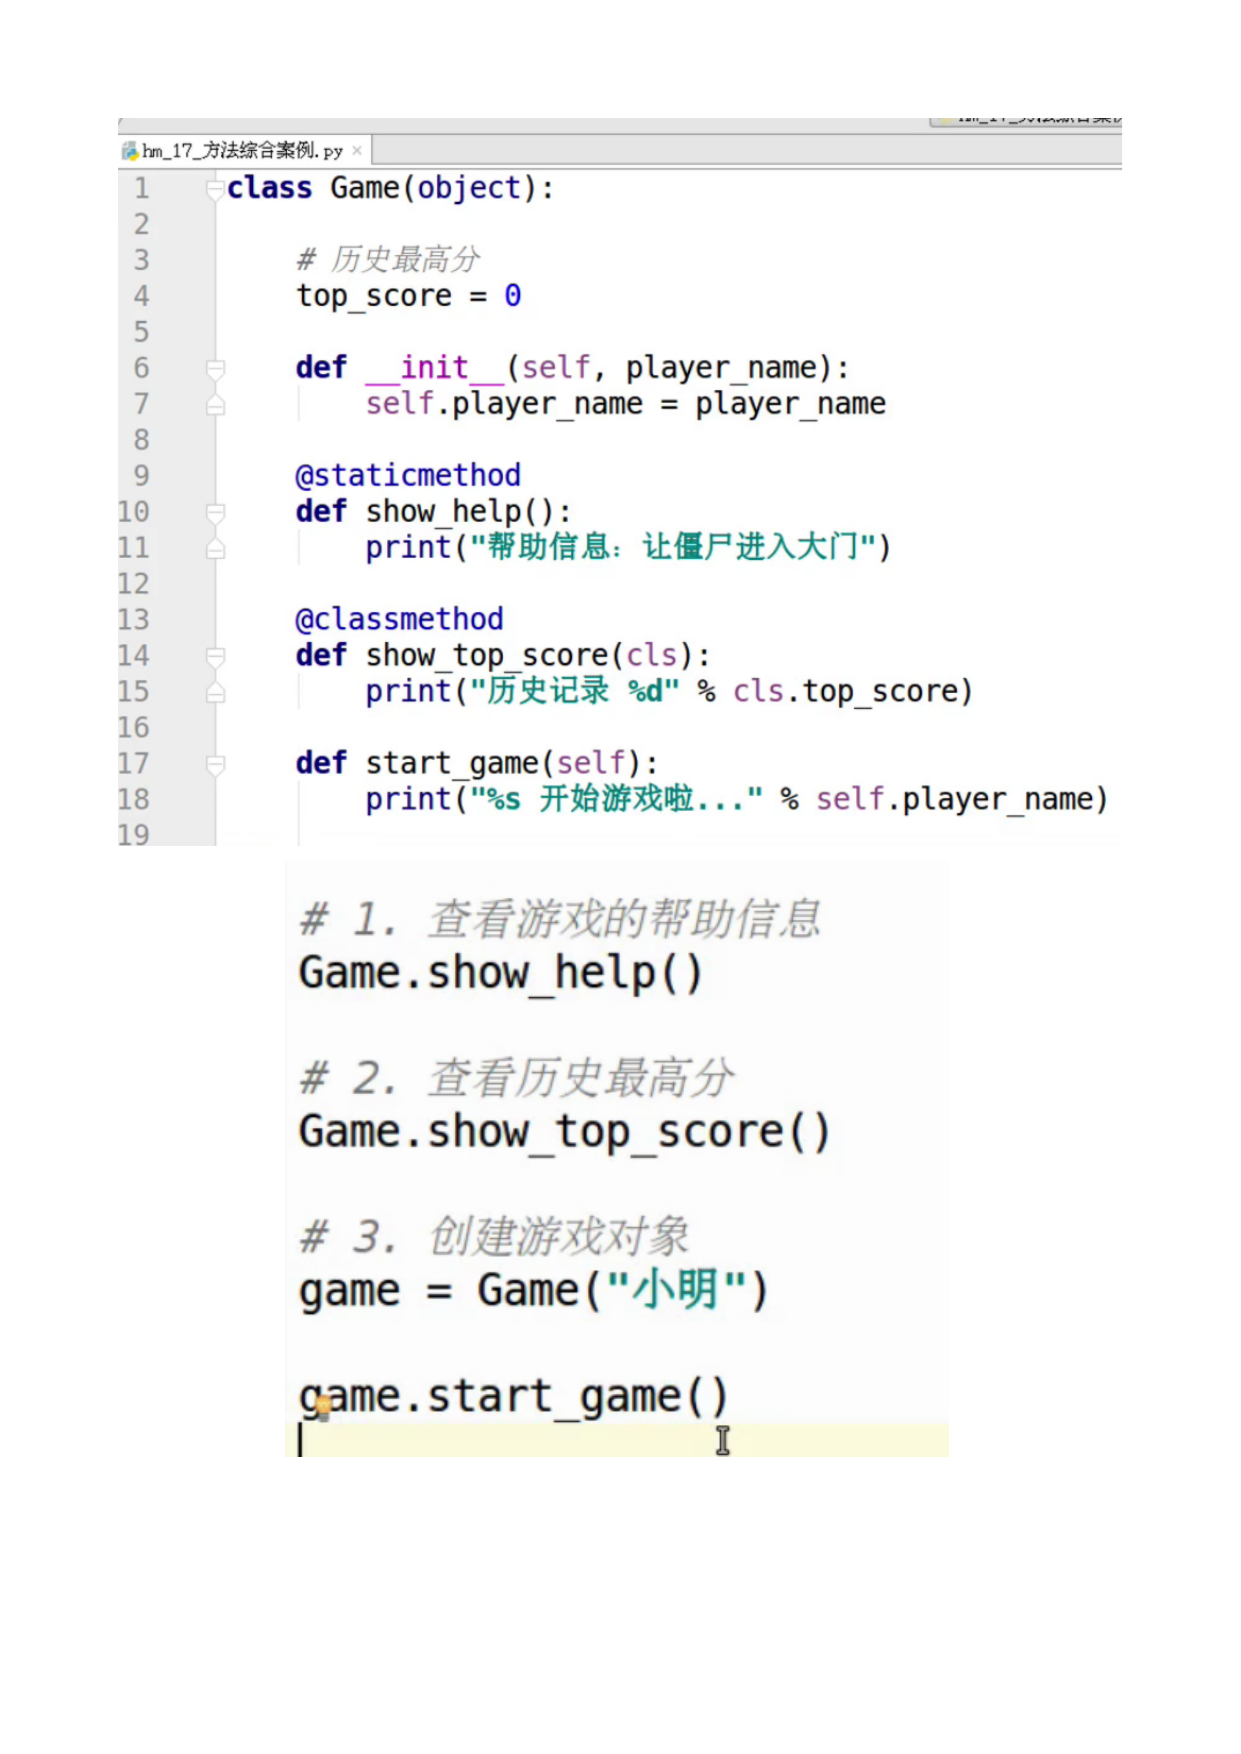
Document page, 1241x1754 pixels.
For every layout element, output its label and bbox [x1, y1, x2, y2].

picture [285, 861, 949, 1457]
picture [118, 118, 1123, 846]
